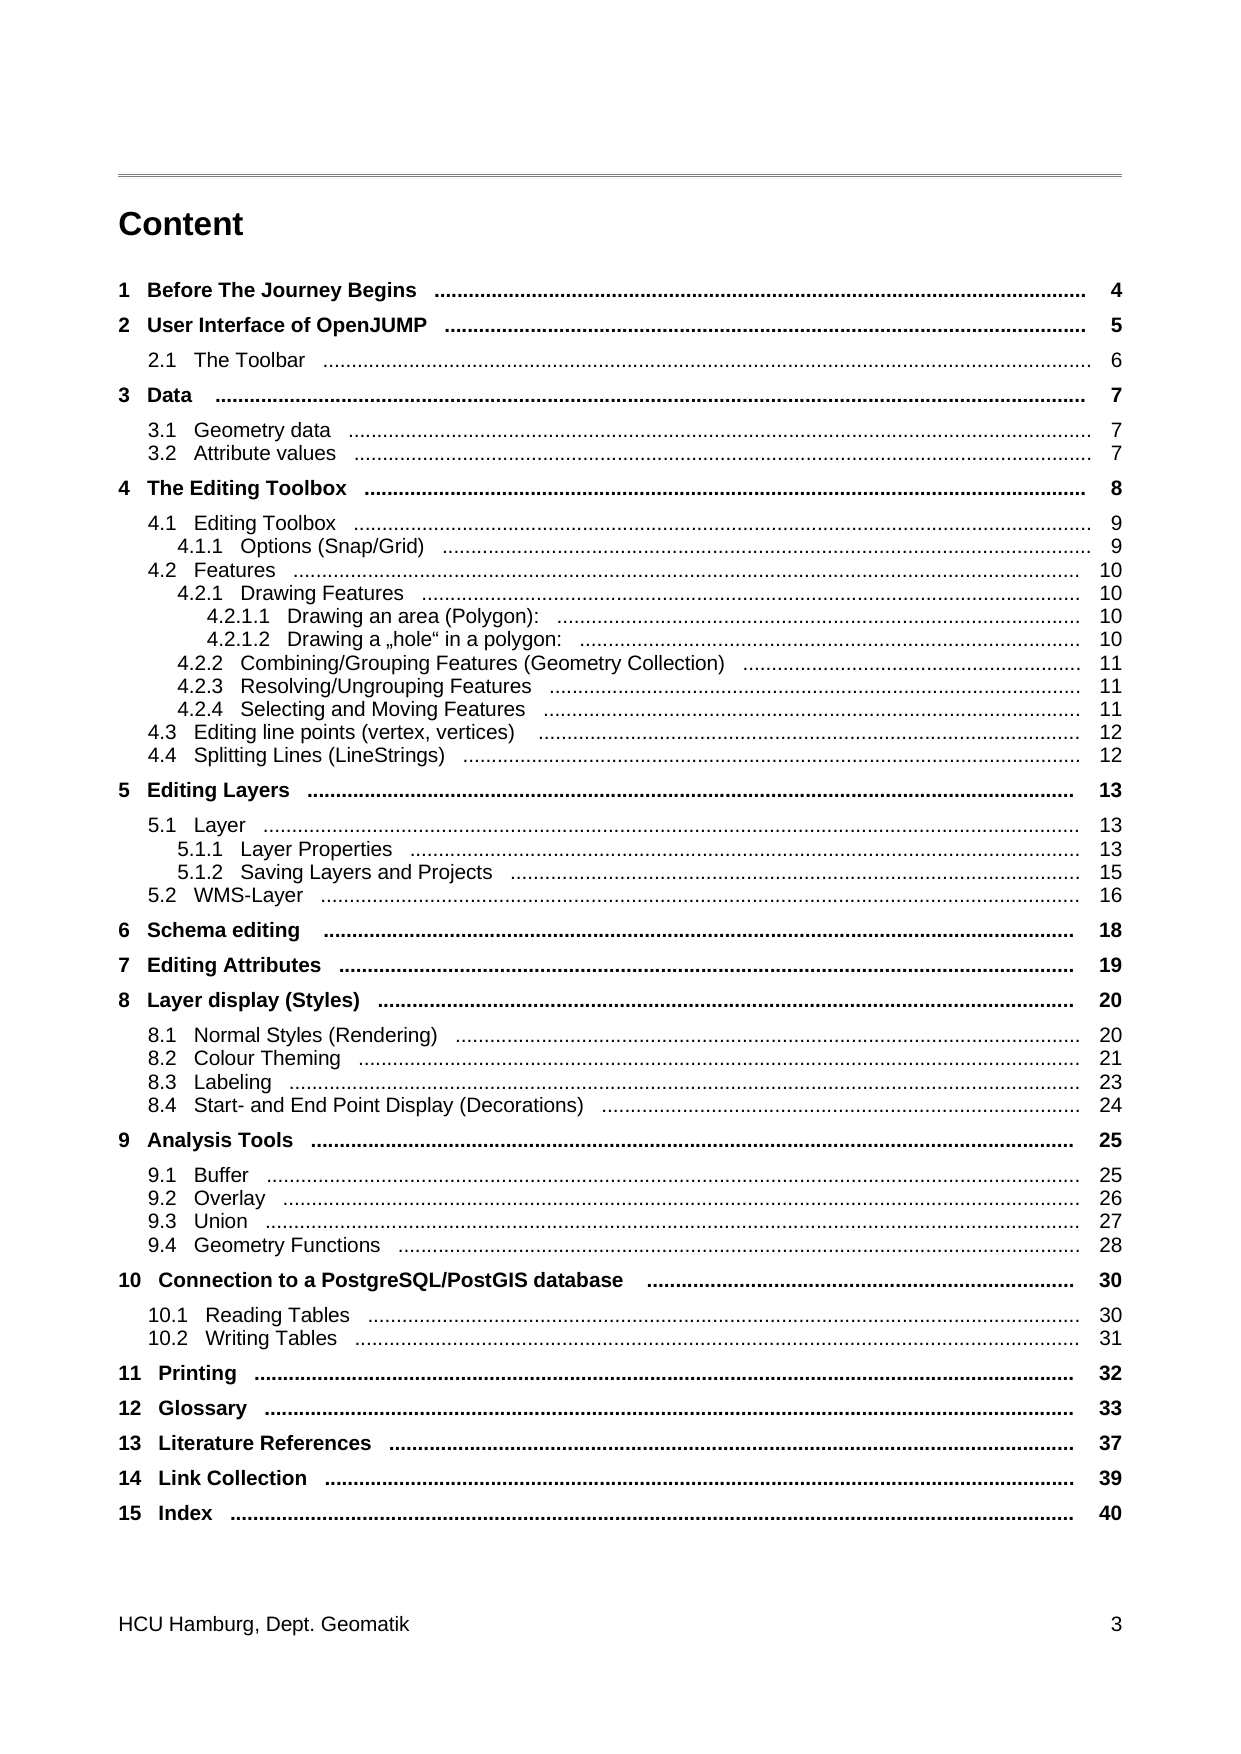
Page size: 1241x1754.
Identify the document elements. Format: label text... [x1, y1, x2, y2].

text 10 Connection to a PostgreSQL/PostGIS database 30 [118, 1268, 1122, 1291]
text 10.2 Writing Tables 31 [148, 1326, 1122, 1350]
subtitle Content [118, 206, 1122, 243]
text 5 Editing Layers 13 [118, 779, 1122, 802]
text 8.1 Normal Styles (Rendering) 20 [148, 1024, 1122, 1047]
text 2 User Interface of OpenJUMP 5 [118, 314, 1122, 337]
text 4.2.3 Resolving/Ungrouping Features 11 [177, 674, 1122, 698]
text 4.2.1.1 Drawing an area (Polygon): 10 [207, 605, 1122, 628]
text 2.1 The Toolbar 6 [148, 349, 1122, 372]
text 8.3 Labeling 23 [148, 1070, 1122, 1093]
text 14 Link Collection 39 [118, 1466, 1122, 1490]
text 11 Printing 32 [118, 1361, 1122, 1385]
text 4.2 Features 10 [148, 558, 1122, 582]
text 9 Analysis Tools 25 [118, 1128, 1122, 1152]
text 10.1 Reading Tables 30 [148, 1303, 1122, 1326]
text 4.1 Editing Toolbox 9 [148, 512, 1122, 535]
text 4 The Editing Toolbox 8 [118, 477, 1122, 500]
text 6 Schema editing 18 [118, 919, 1122, 942]
text 5.1.2 Saving Layers and Projects 15 [177, 861, 1122, 884]
text 4.2.2 Combining/Grouping Features (Geometry Collection) 11 [177, 651, 1122, 674]
text 8.4 Start- and End Point Display (Decorations) 24 [148, 1093, 1122, 1117]
text 4.2.1.2 Drawing a „hole“ in a polygon: 10 [207, 628, 1122, 651]
text 9.2 Overlay 26 [148, 1187, 1122, 1210]
text 5.2 WMS-Layer 16 [148, 884, 1122, 907]
text 3.1 Geometry data 7 [148, 419, 1122, 442]
text 4.4 Splitting Lines (LineStrings) 12 [148, 744, 1122, 767]
text 5.1.1 Layer Properties 13 [177, 837, 1122, 861]
text 4.3 Editing line points (vertex, vertices) 12 [148, 721, 1122, 744]
text 1 Before The Journey Begins 4 [118, 279, 1122, 302]
text 4.2.1 Drawing Features 10 [177, 582, 1122, 605]
text 7 Editing Attributes 19 [118, 954, 1122, 977]
text 4.1.1 Options (Snap/Grid) 9 [177, 535, 1122, 558]
text 15 Index 40 [118, 1501, 1122, 1525]
text 9.1 Buffer 25 [148, 1163, 1122, 1187]
text 8 Layer display (Styles) 20 [118, 989, 1122, 1012]
text 3 Data 7 [118, 384, 1122, 407]
text 13 Literature References 37 [118, 1431, 1122, 1455]
text 8.2 Colour Theming 21 [148, 1047, 1122, 1070]
text 9.3 Union 27 [148, 1210, 1122, 1233]
text 4.2.4 Selecting and Moving Features 11 [177, 698, 1122, 721]
text 9.4 Geometry Functions 28 [148, 1233, 1122, 1256]
text 12 Glossary 33 [118, 1396, 1122, 1420]
text 3.2 Attribute values 7 [148, 442, 1122, 465]
text 5.1 Layer 13 [148, 814, 1122, 837]
